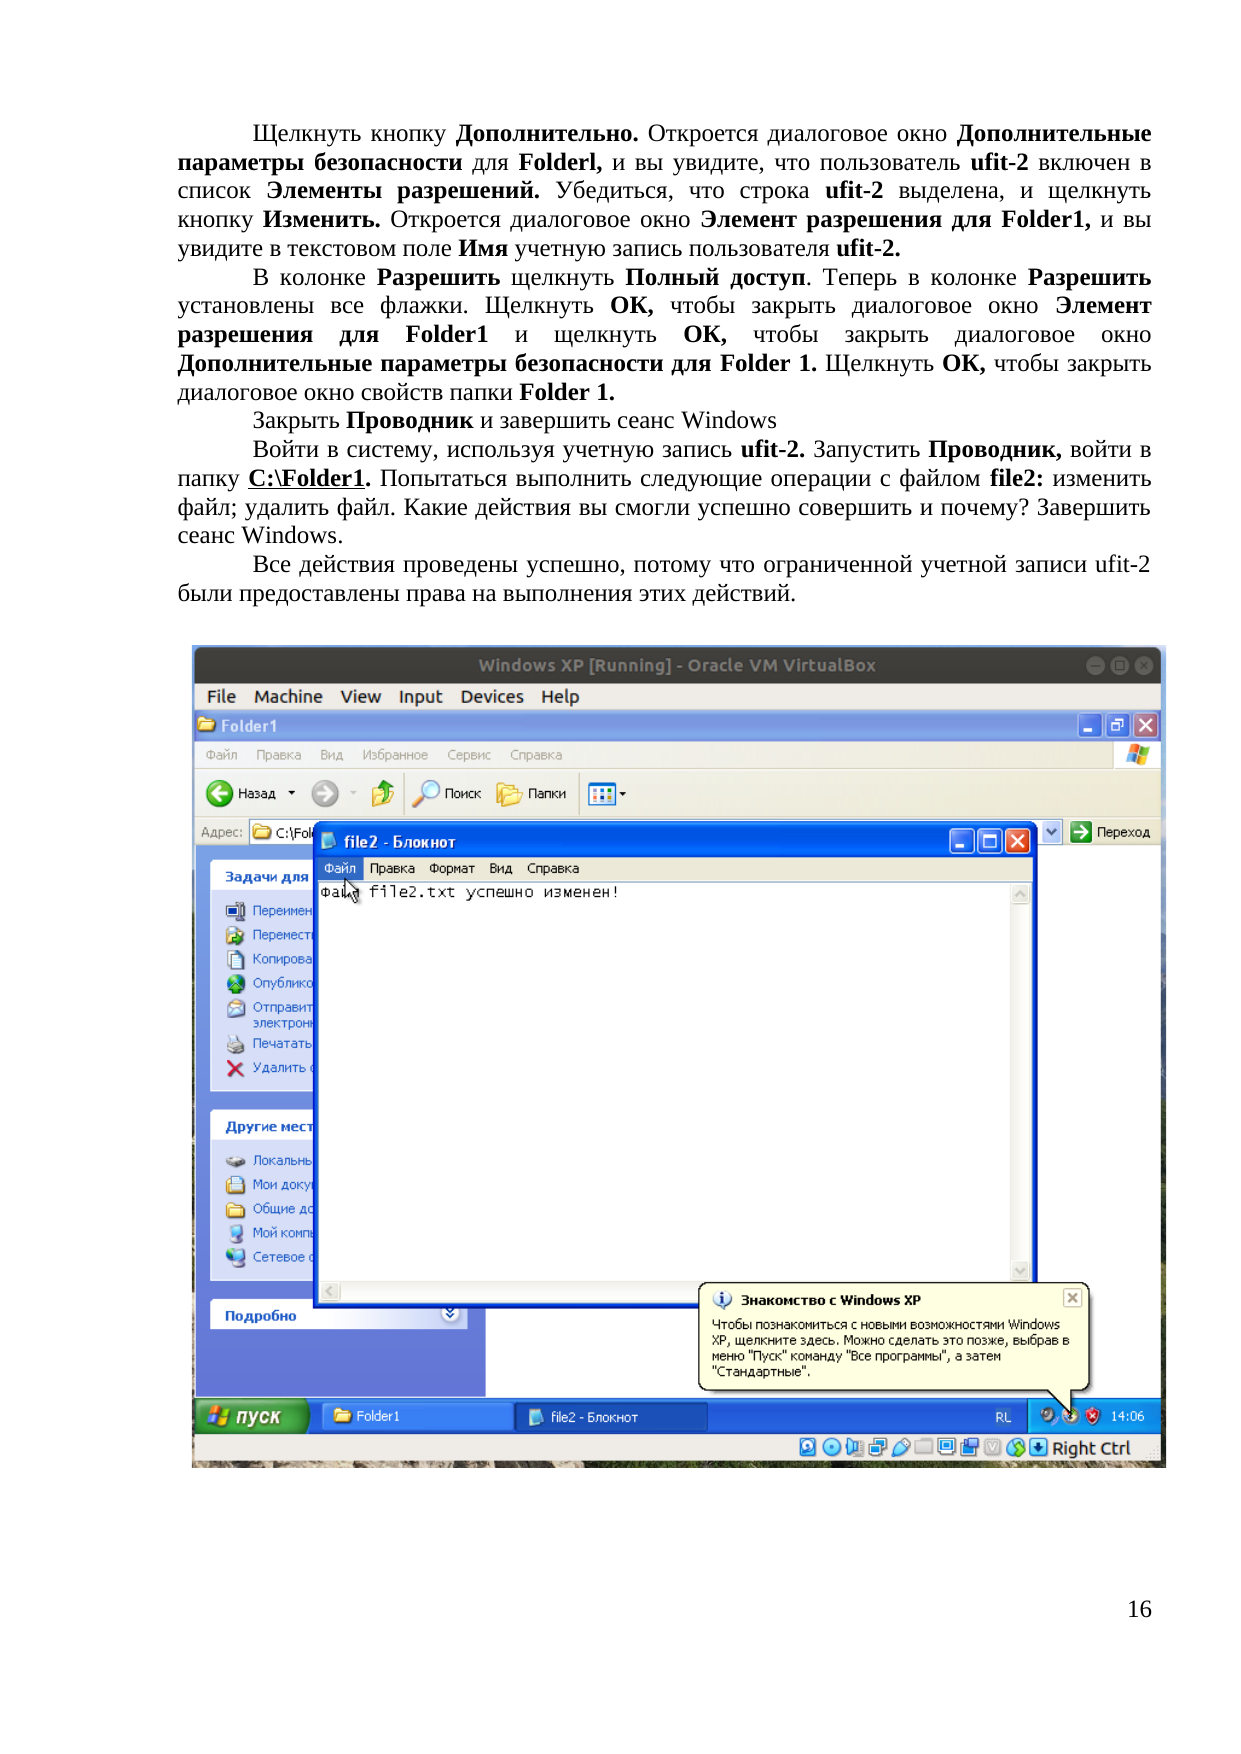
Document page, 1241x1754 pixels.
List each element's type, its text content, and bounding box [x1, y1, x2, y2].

text Все действия проведены успешно, потому что ограниченной учетной записи ufit-2 были предоставлены права на выполнения этих действий. [177, 549, 1152, 607]
text Закрыть Проводник и завершить сеанс Windows [177, 406, 1152, 434]
text Войти в систему, используя учетную запись ufit-2. Запустить Про­водник, войти в папку C:\Folder1. Попытаться выполнить следующие операции с файлом file2: изменить файл; удалить файл. Какие действия вы смогли успешно совершить и почему? Завершить сеанс Windows. [177, 434, 1152, 549]
text Щелкнуть кнопку Дополнительно. Откроется диалоговое окно До­полнительные параметры безопасности для Folderl, и вы увидите, что пользователь ufit-2 включен в список Элементы разрешений. Убедиться, что строка ufit-2 выделена, и щелкнуть кнопку Изменить. Откроется диа­логовое окно Элемент разрешения для Folder1, и вы увидите в текстовом поле Имя учетную запись пользователя ufit-2. [177, 118, 1152, 262]
text В колонке Разрешить щелкнуть Полный доступ. Теперь в колонке Разрешить установлены все флажки. Щелкнуть ОК, чтобы закрыть диалоговое окно Элемент разрешения для Folder1 и щелкнуть ОК, чтобы за­крыть диалоговое окно Дополнительные параметры безопасности для Folder 1. Щелкнуть ОК, чтобы закрыть диалоговое окно свойств папки Folder 1. [177, 262, 1152, 406]
picture [191, 645, 1167, 1468]
